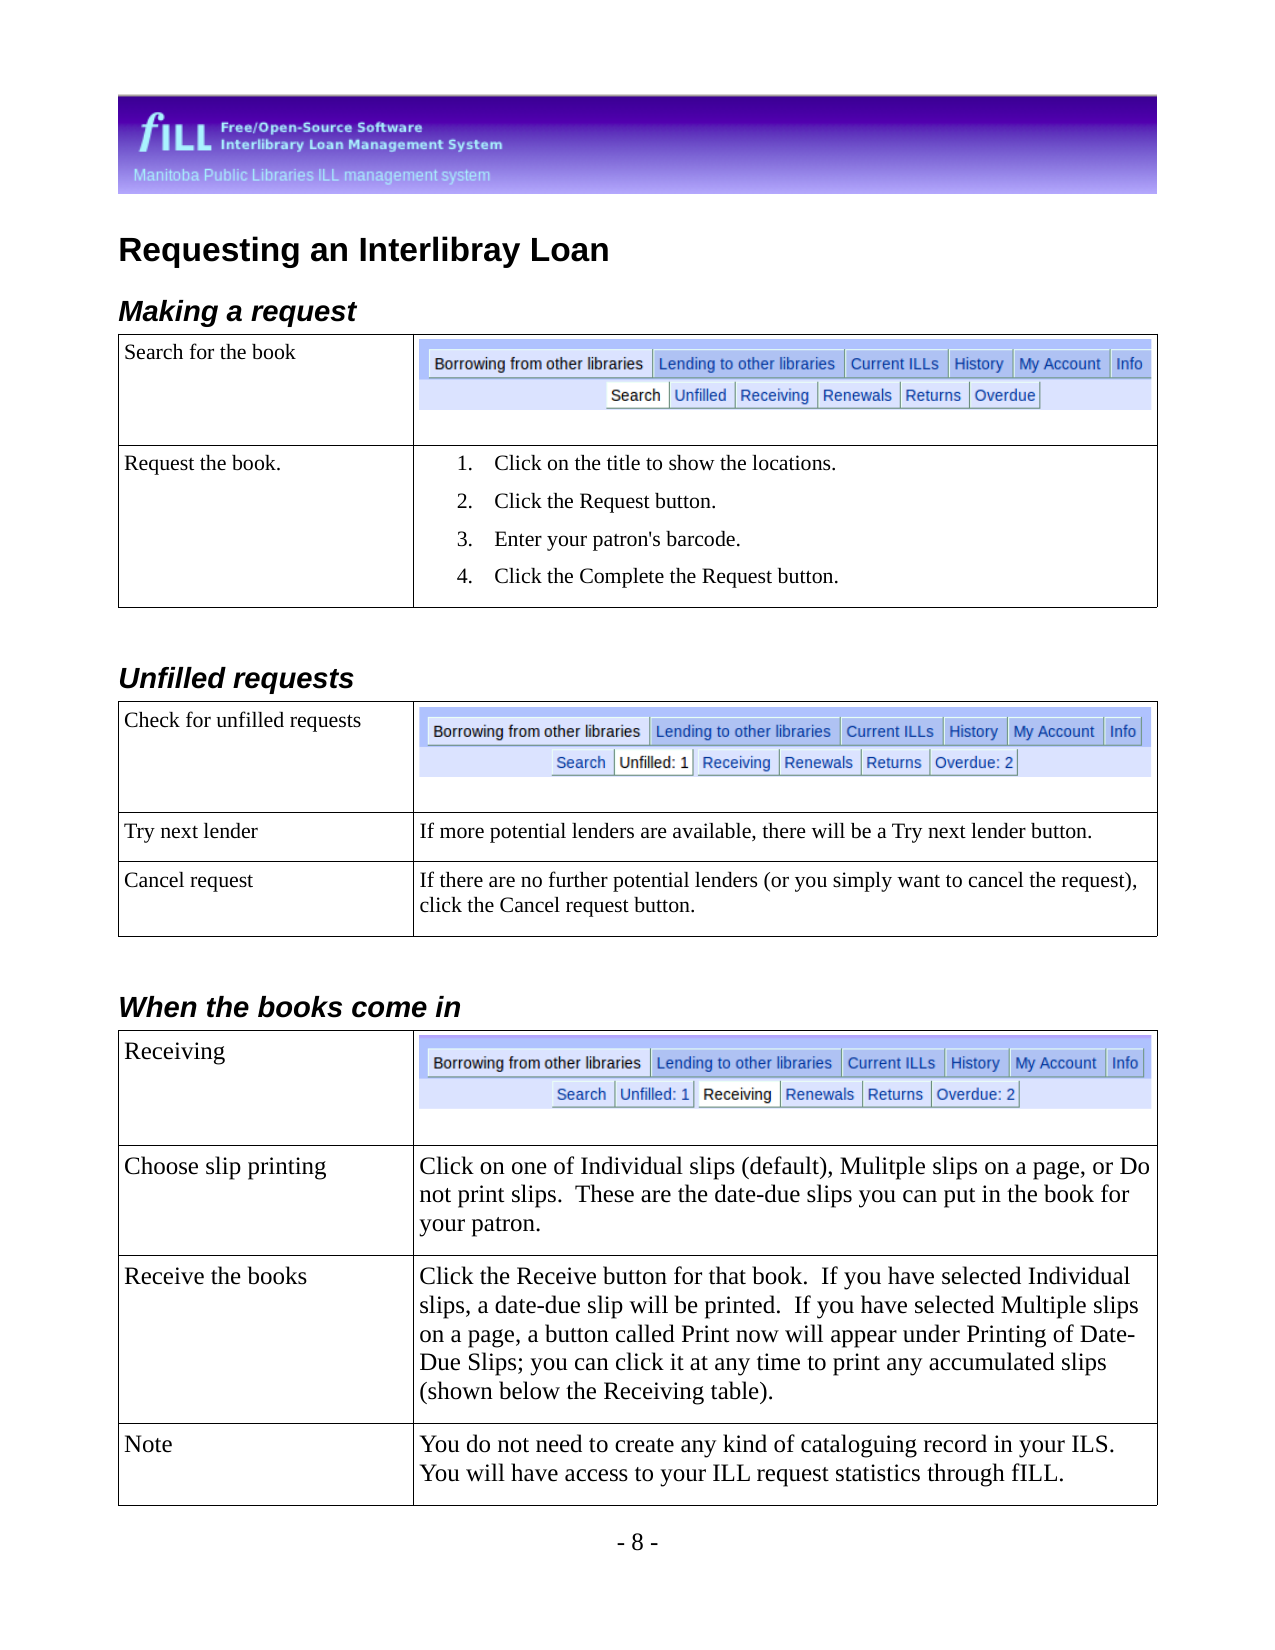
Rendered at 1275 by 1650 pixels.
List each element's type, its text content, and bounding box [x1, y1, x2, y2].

picture [118, 94, 1157, 194]
table_cell Cancel request [119, 862, 413, 936]
table_cell Choose slip printing [119, 1146, 413, 1255]
table_cell Note [119, 1424, 413, 1505]
table_header Search for the book [119, 335, 413, 444]
table_header Check for unfilled requests [119, 702, 413, 812]
table_cell If there are no further potential lenders (or you simply want to cancel the request), click the Cancel request button. [414, 862, 1157, 936]
table_header [414, 335, 1157, 409]
table_cell Receive the books [119, 1256, 413, 1423]
table_cell Try next lender [119, 813, 413, 861]
subtitle Making a request [118, 293, 1157, 327]
picture [419, 707, 1152, 777]
table_header [414, 410, 1157, 444]
table_header Receiving [119, 1031, 413, 1145]
table_cell Request the book. [119, 446, 413, 607]
table_header [414, 1031, 1157, 1145]
picture [419, 339, 1152, 410]
table_cell Click the Receive button for that book. If you have selected Individual slips, a date-due slip will be printed. If you have selected Multiple slips on a page, a button called Print now will appear under Printing of Date-Due Slips; you can click it at any time to print any accumulated slips (shown below the Receiving table). [414, 1256, 1157, 1423]
table_cell Click on one of Individual slips (default), Mulitple slips on a page, or Do not print slips. These are the date-due slips you can put in the book for your patron. [414, 1146, 1157, 1255]
table_cell If more potential lenders are available, there will be a Try next lender button. [414, 813, 1157, 861]
table_cell Click on the title to show the locations. Click the Request button. Enter your patron's barcode. Click the Complete the Request button. [414, 446, 1157, 607]
subtitle Unfilled requests [118, 661, 1157, 695]
table_header [414, 702, 1157, 812]
table_cell You do not need to create any kind of cataloguing record in your ILS. You will have access to your ILL request statistics through fILL. [414, 1424, 1157, 1505]
subtitle Requesting an Interlibray Loan [118, 229, 1157, 268]
subtitle When the books come in [118, 990, 1157, 1023]
picture [419, 1035, 1152, 1110]
